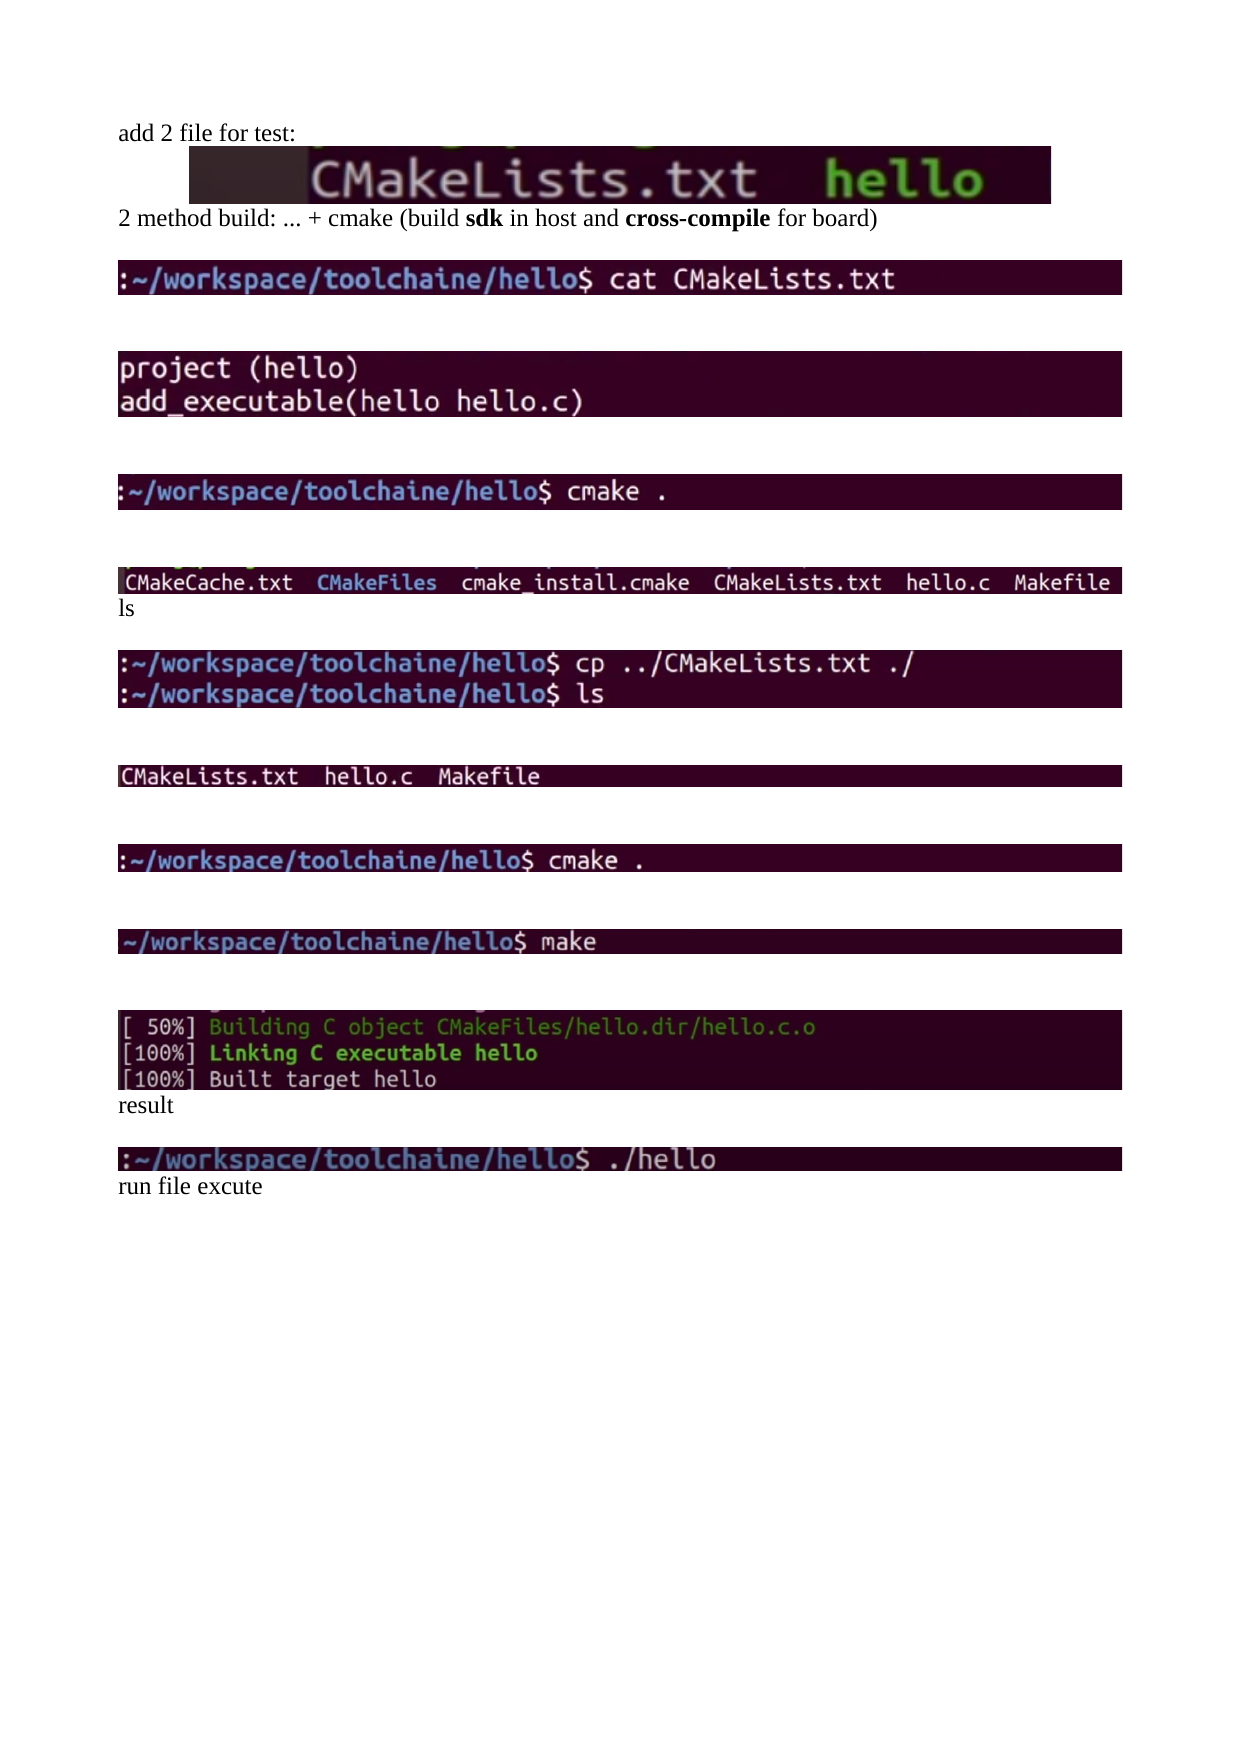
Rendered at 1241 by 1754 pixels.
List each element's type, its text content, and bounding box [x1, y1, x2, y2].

text add 2 file for test: [118, 118, 1122, 147]
picture [189, 146, 1052, 204]
picture [118, 1010, 1123, 1090]
picture [118, 844, 1123, 872]
picture [118, 765, 1123, 787]
text result [118, 1090, 1122, 1147]
picture [118, 351, 1123, 417]
text run file excute [118, 1171, 1122, 1228]
picture [118, 260, 1123, 295]
text ls [118, 594, 1122, 650]
text 2 method build: ... + cmake (build sdk in host and cross-compile for board) [118, 147, 1122, 260]
picture [118, 567, 1123, 594]
picture [118, 929, 1123, 954]
picture [118, 1147, 1123, 1171]
picture [118, 650, 1123, 708]
picture [118, 474, 1123, 510]
